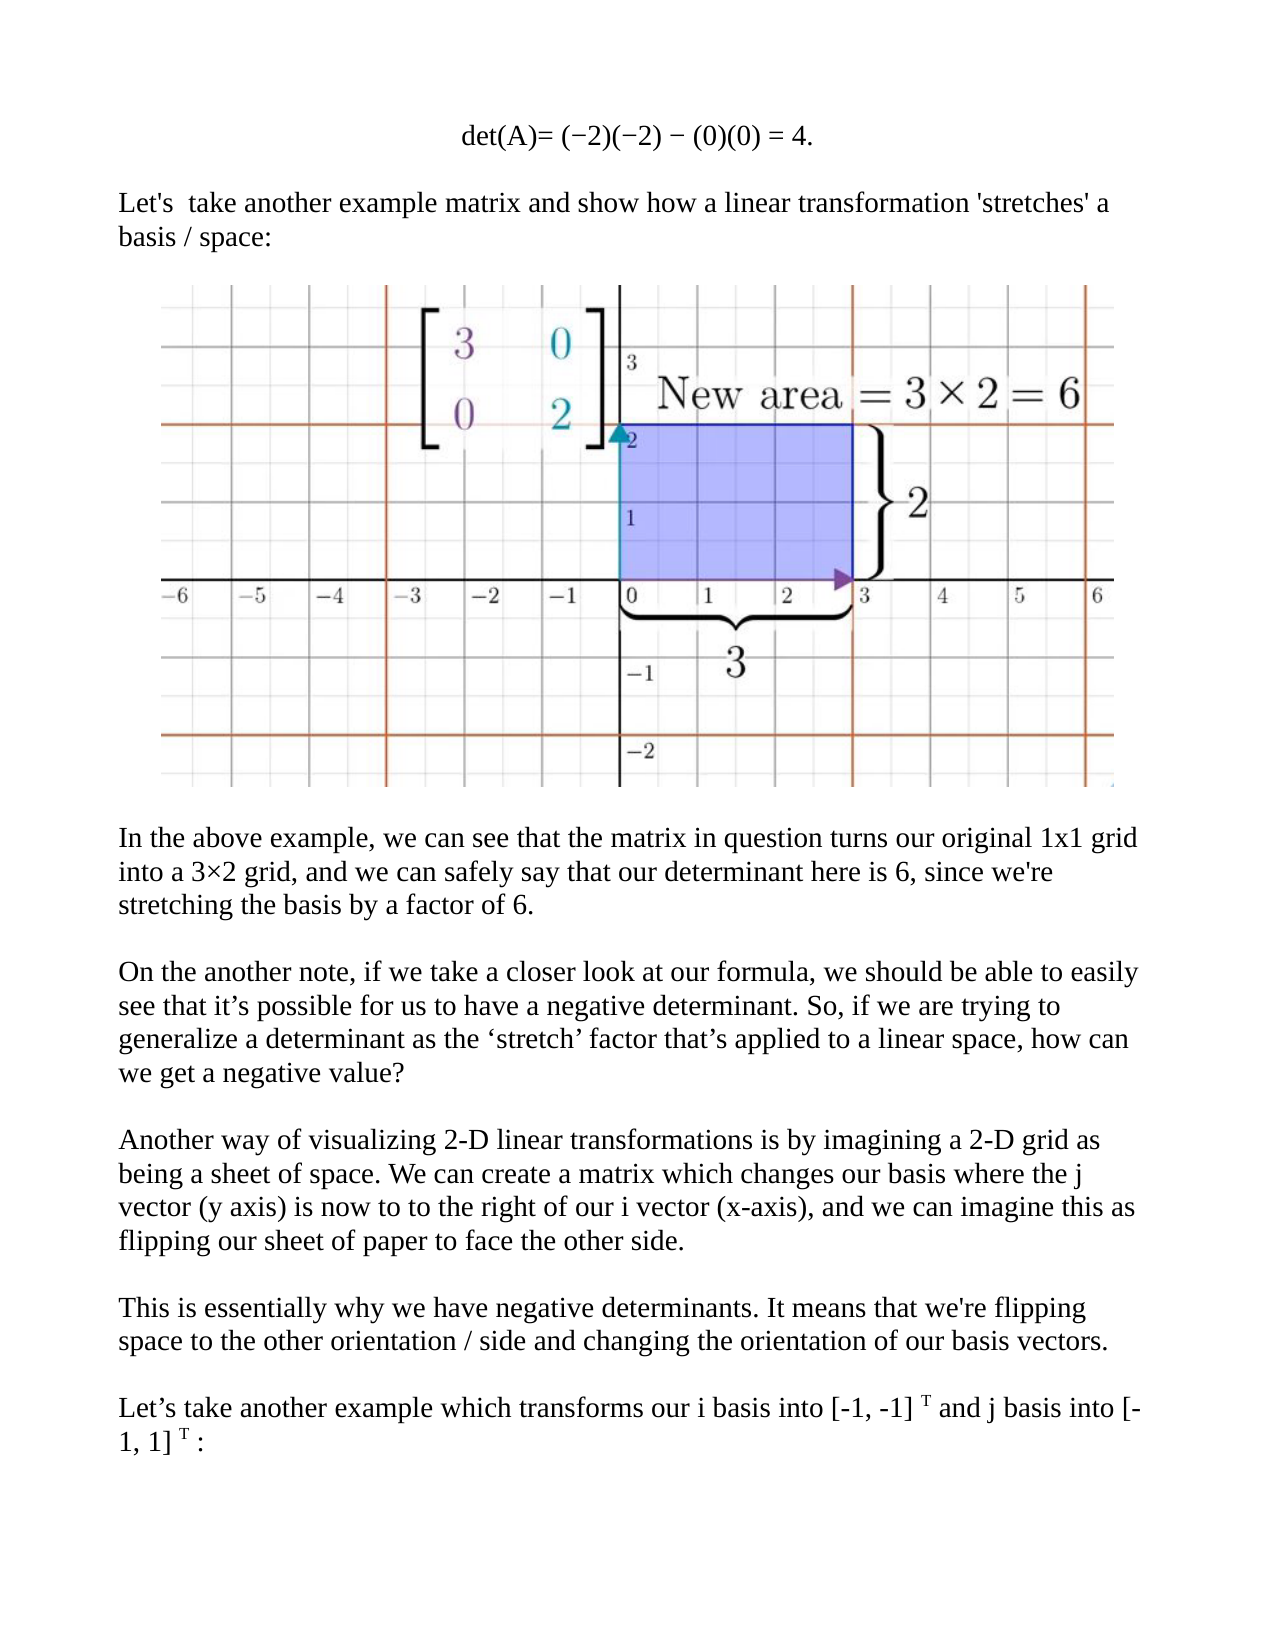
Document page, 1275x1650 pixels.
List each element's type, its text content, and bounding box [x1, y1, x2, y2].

text In the above example, we can see that the matrix in question turns our original 1x1 grid into a 3×2 grid, and we can safely say that our determinant here is 6, since we're stretching the basis by a factor of 6. [118, 820, 1157, 921]
text Another way of visualizing 2-D linear transformations is by imagining a 2-D grid as being a sheet of space. We can create a matrix which changes our basis where the j vector (y axis) is now to to the right of our i vector (x-axis), and we can imagine this as flipping our sheet of paper to face the other side. [118, 1122, 1157, 1256]
text Let’s take another example which transforms our i basis into [-1, -1] T and j basis into [-1, 1] T : [118, 1391, 1157, 1458]
text This is essentially why we have negative determinants. It means that we're flipping space to the other orientation / side and changing the orientation of our basis vectors. [118, 1290, 1157, 1357]
text On the another note, if we take a closer look at our formula, we should be able to easily see that it’s possible for us to have a negative determinant. So, if we are trying to generalize a determinant as the ‘stretch’ factor that’s applied to a linear space, how can we get a negative value? [118, 954, 1157, 1089]
picture [161, 285, 1114, 787]
text det(A)= (−2)(−2) − (0)(0) = 4. [118, 118, 1157, 152]
text Let's take another example matrix and show how a linear transformation 'stretches' a basis / space: [118, 185, 1157, 252]
